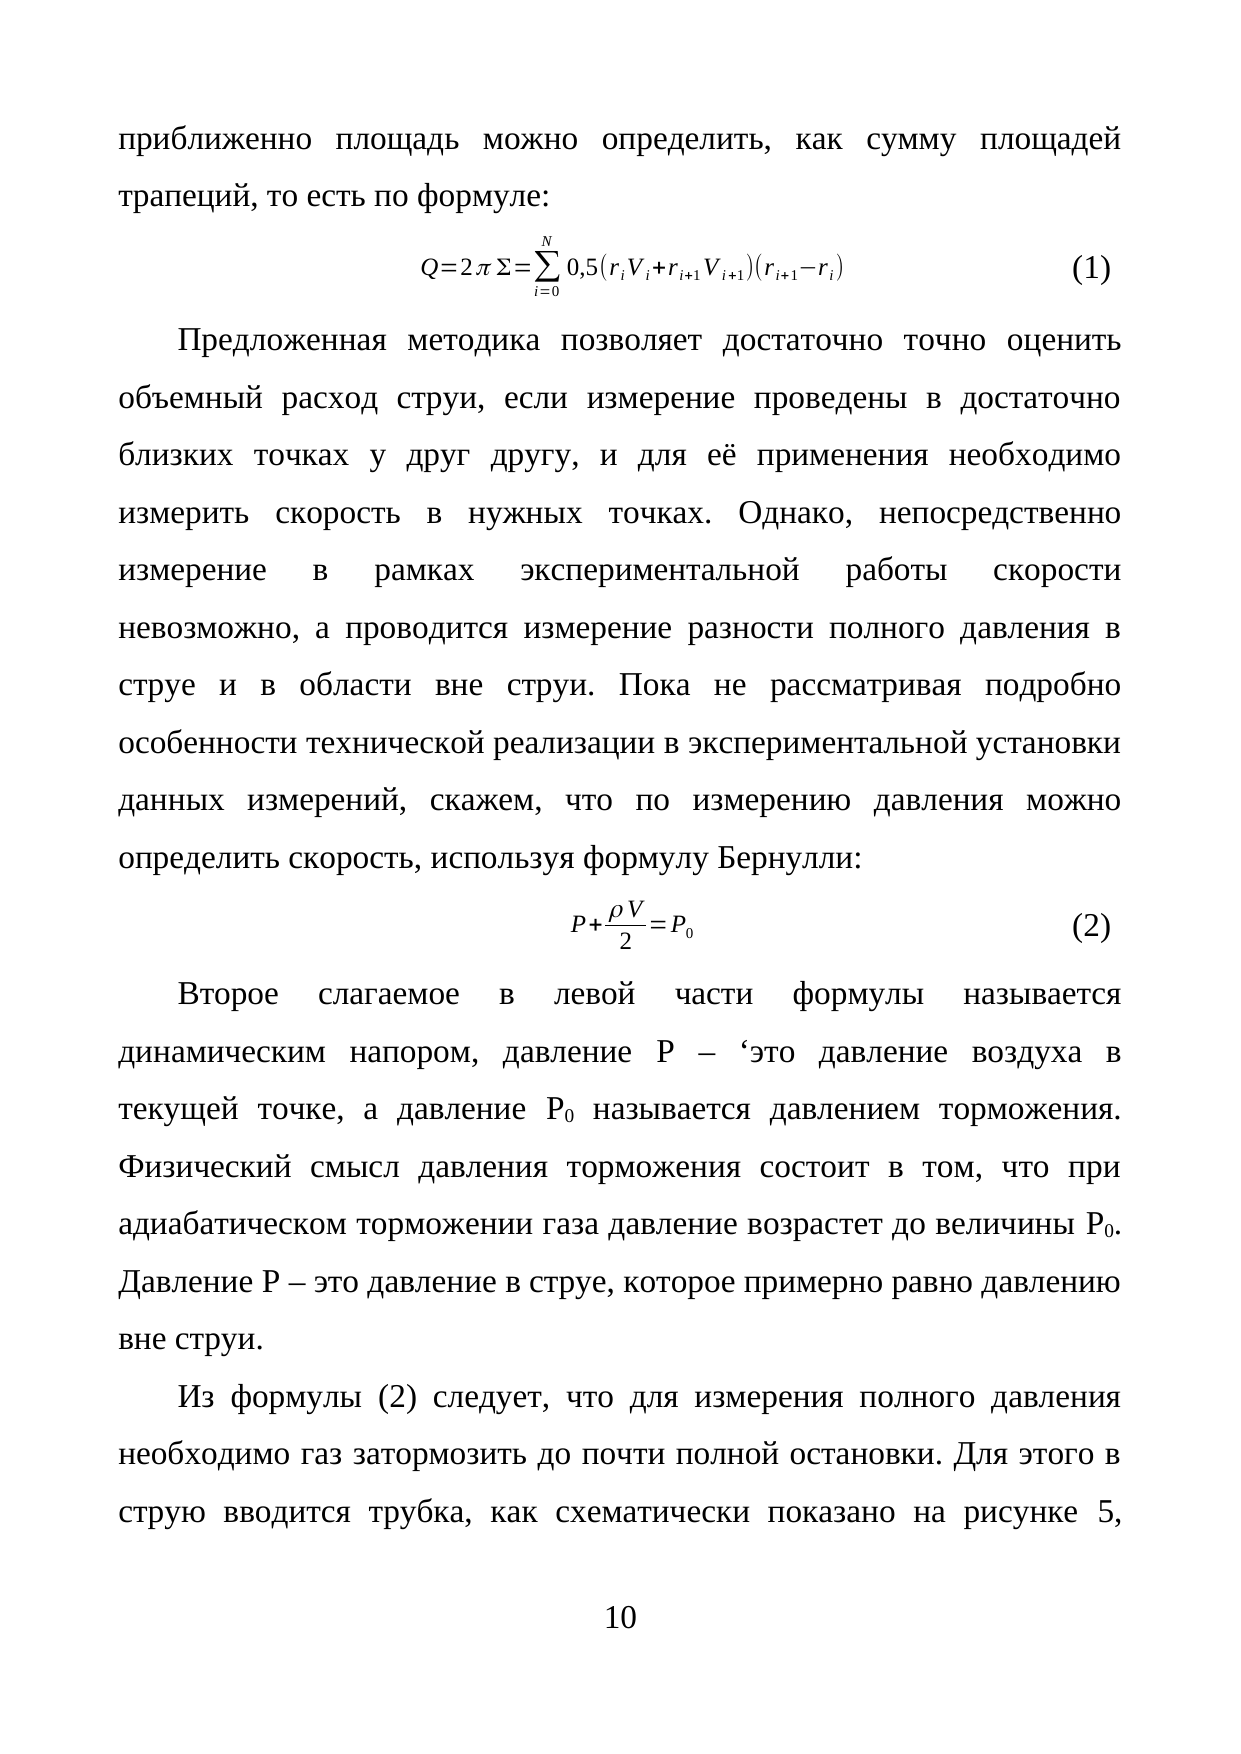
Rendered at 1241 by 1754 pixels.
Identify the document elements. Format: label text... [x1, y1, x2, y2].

text приближенно площадь можно определить, как сумму площадей трапеций, то есть по формуле: [118, 118, 1122, 214]
text Предложенная методика позволяет достаточно точно оценить объемный расход струи, если измерение проведены в достаточно близких точках у друг другу, и для её применения необходимо измерить скорость в нужных точках. Однако, непосредственно измерение в рамках экспериментальной работы скорости невозможно, а проводится измерение разности полного давления в струе и в области вне струи. Пока не рассматривая подробно особенности технической реализации в экспериментальной установки данных измерений, скажем, что по измерению давления можно определить скорость, используя формулу Бернулли: [118, 319, 1122, 875]
text (2) [118, 894, 1122, 954]
text (1) [118, 233, 1122, 300]
text Второе слагаемое в левой части формулы называется динамическим напором, давление P – ‘это давление воздуха в текущей точке, а давление P0 называется давлением торможения. Физический смысл давления торможения состоит в том, что при адиабатическом торможении газа давление возрастет до величины P0. Давление P – это давление в струе, которое примерно равно давлению вне струи. [118, 973, 1122, 1357]
text Из формулы (2) следует, что для измерения полного давления необходимо газ затормозить до почти полной остановки. Для этого в струю вводится трубка, как схематически показано на рисунке 5, [118, 1376, 1122, 1529]
